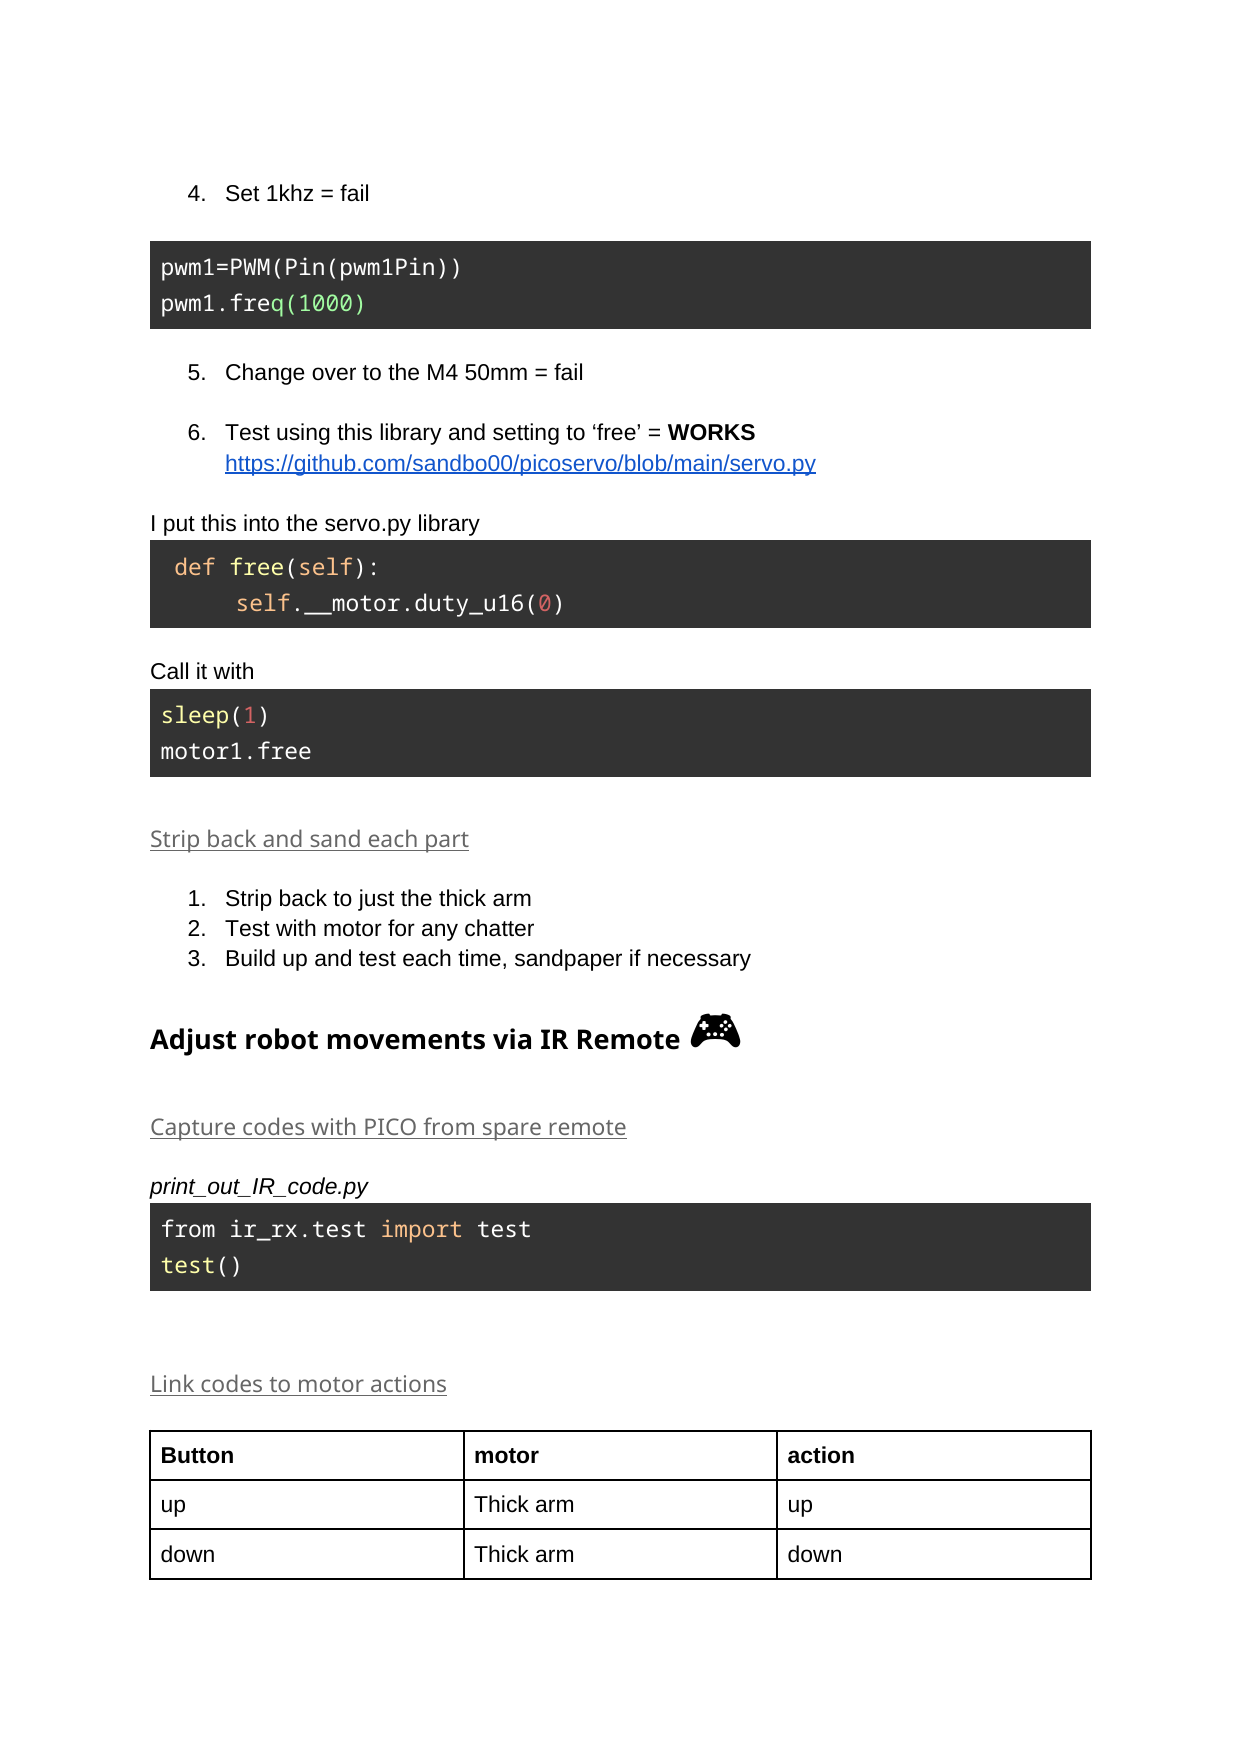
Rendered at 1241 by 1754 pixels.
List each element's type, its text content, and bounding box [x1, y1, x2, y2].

list Test using this library and setting to ‘free’ = WORKS https://github.com/sandbo00/picoservo/blob/main/servo.py [187, 419, 1090, 476]
subtitle Link codes to motor actions [150, 1368, 1090, 1399]
table_cell Thick arm [465, 1530, 776, 1577]
list Strip back to just the thick arm [187, 885, 1090, 911]
table_cell down [151, 1530, 463, 1577]
subtitle Strip back and sand each part [150, 823, 1090, 855]
table_header from ir_rx.test import test test() [150, 1203, 1091, 1291]
table_header sleep(1) motor1.free [150, 689, 1091, 777]
table_cell down [778, 1530, 1090, 1577]
table_header def free(self): self.__motor.duty_u16(0) [150, 540, 1091, 628]
table_header Button [151, 1432, 463, 1479]
table_header action [778, 1432, 1090, 1479]
subtitle Capture codes with PICO from spare remote [150, 1111, 1090, 1143]
list Change over to the M4 50mm = fail [187, 359, 1090, 385]
text print_out_IR_code.py [150, 1173, 1090, 1199]
table_header pwm1=PWM(Pin(pwm1Pin)) pwm1.freq(1000) [150, 241, 1091, 329]
text I put this into the servo.py library [150, 510, 1090, 536]
list Set 1khz = fail [187, 180, 1090, 237]
list [187, 150, 1090, 176]
table_header motor [465, 1432, 776, 1479]
table_cell Thick arm [465, 1481, 776, 1528]
text Call it with [150, 658, 1090, 685]
table_cell up [151, 1481, 463, 1528]
list Build up and test each time, sandpaper if necessary [187, 945, 1090, 972]
list Test with motor for any chatter [187, 915, 1090, 941]
table_cell up [778, 1481, 1090, 1528]
subtitle Adjust robot movements via IR Remote 🎮 [150, 996, 1090, 1064]
